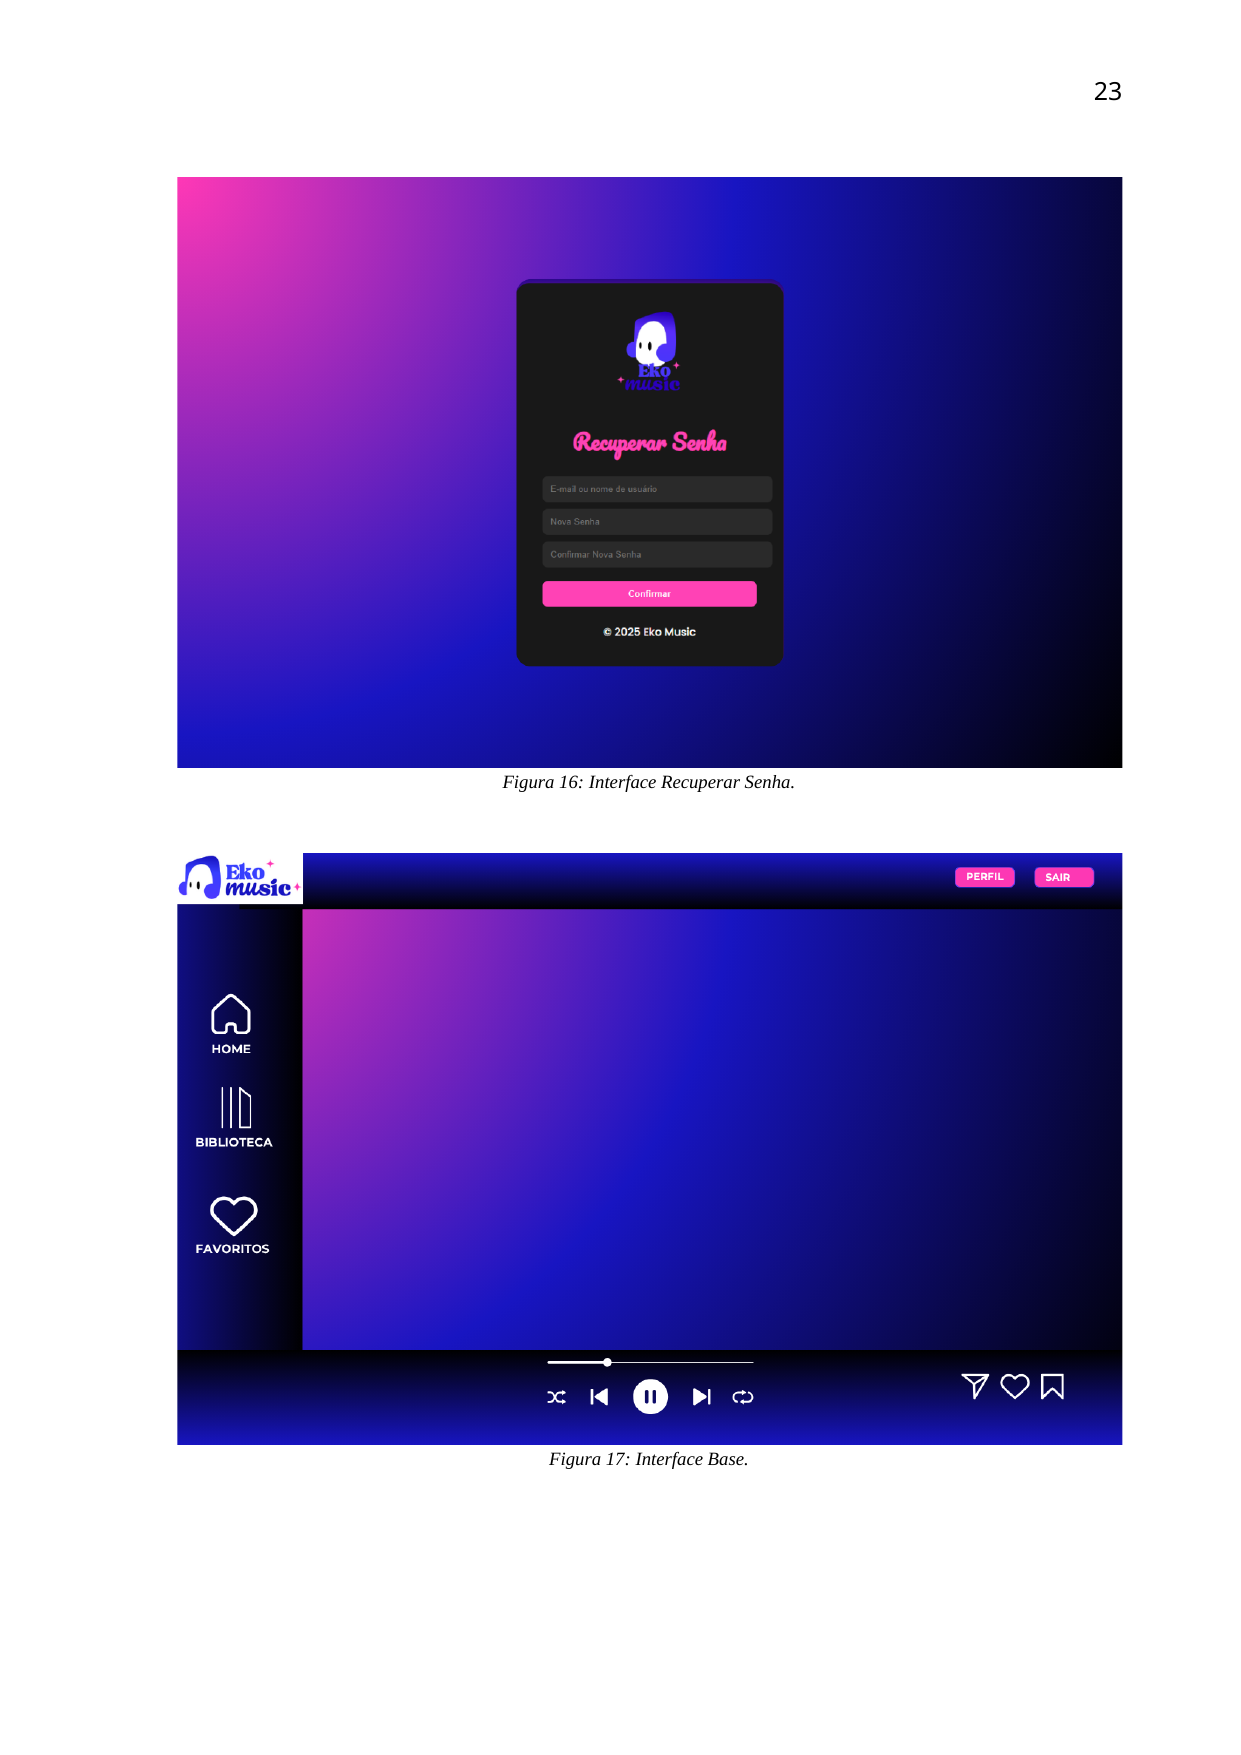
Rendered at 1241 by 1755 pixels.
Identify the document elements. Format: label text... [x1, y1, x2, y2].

text Figura 16: Interface Recuperar Senha. [177, 768, 1122, 793]
text Figura 17: Interface Base. [177, 1445, 1122, 1469]
